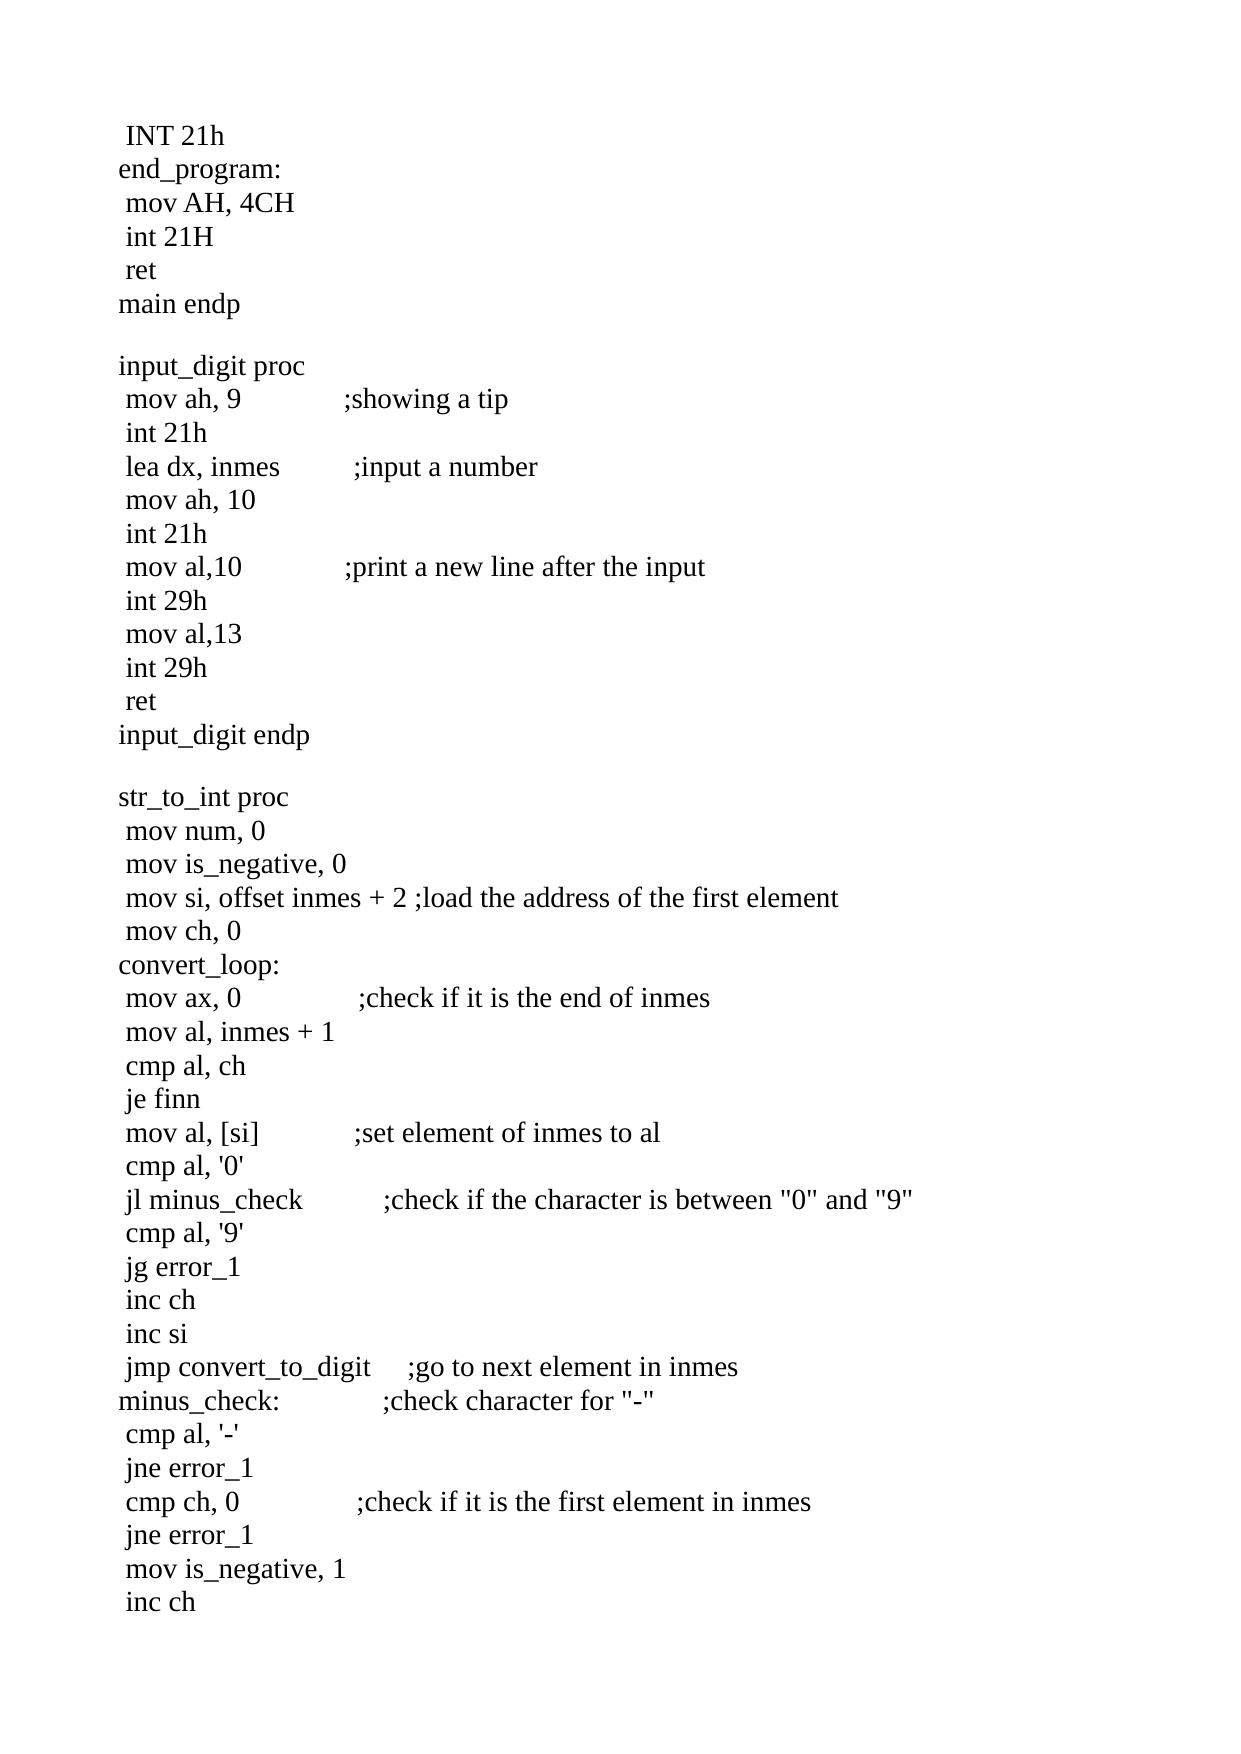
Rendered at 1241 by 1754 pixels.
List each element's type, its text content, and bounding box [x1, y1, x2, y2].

text jg error_1 [118, 1249, 1122, 1282]
text mov is_negative, 1 [118, 1551, 1122, 1584]
text cmp al, '9' [118, 1215, 1122, 1249]
text int 29h [118, 583, 1122, 616]
text mov AH, 4CH [118, 185, 1122, 219]
text int 21H [118, 219, 1122, 252]
text jl minus_check ;check if the character is between "0" and "9" [118, 1182, 1122, 1215]
text int 21h [118, 516, 1122, 549]
text jne error_1 [118, 1450, 1122, 1484]
text end_program: [118, 152, 1122, 185]
text je finn [118, 1081, 1122, 1115]
text int 29h [118, 650, 1122, 683]
text cmp ch, 0 ;check if it is the first element in inmes [118, 1484, 1122, 1517]
text mov ah, 9 ;showing a tip [118, 382, 1122, 415]
text input_digit proc [118, 348, 1122, 382]
text ret [118, 252, 1122, 286]
text mov al,13 [118, 616, 1122, 650]
text int 21h [118, 415, 1122, 449]
text mov al,10 ;print a new line after the input [118, 549, 1122, 583]
text inc si [118, 1316, 1122, 1349]
text main endp [118, 286, 1122, 319]
text lea dx, inmes ;input a number [118, 449, 1122, 482]
text input_digit endp [118, 717, 1122, 751]
text jne error_1 [118, 1517, 1122, 1551]
text mov ah, 10 [118, 482, 1122, 516]
text cmp al, ch [118, 1048, 1122, 1081]
text jmp convert_to_digit ;go to next element in inmes [118, 1349, 1122, 1383]
text mov al, inmes + 1 [118, 1014, 1122, 1048]
text INT 21h [118, 118, 1122, 152]
text mov al, [si] ;set element of inmes to al [118, 1115, 1122, 1148]
text inc ch [118, 1584, 1122, 1618]
text mov ch, 0 [118, 913, 1122, 947]
text convert_loop: [118, 947, 1122, 981]
text ret [118, 683, 1122, 717]
text str_to_int proc [118, 779, 1122, 813]
text mov si, offset inmes + 2 ;load the address of the first element [118, 880, 1122, 913]
text minus_check: ;check character for "-" [118, 1383, 1122, 1417]
text inc ch [118, 1282, 1122, 1316]
text mov ax, 0 ;check if it is the end of inmes [118, 981, 1122, 1014]
text cmp al, '-' [118, 1417, 1122, 1450]
text mov num, 0 [118, 813, 1122, 846]
text cmp al, '0' [118, 1148, 1122, 1182]
text mov is_negative, 0 [118, 846, 1122, 880]
